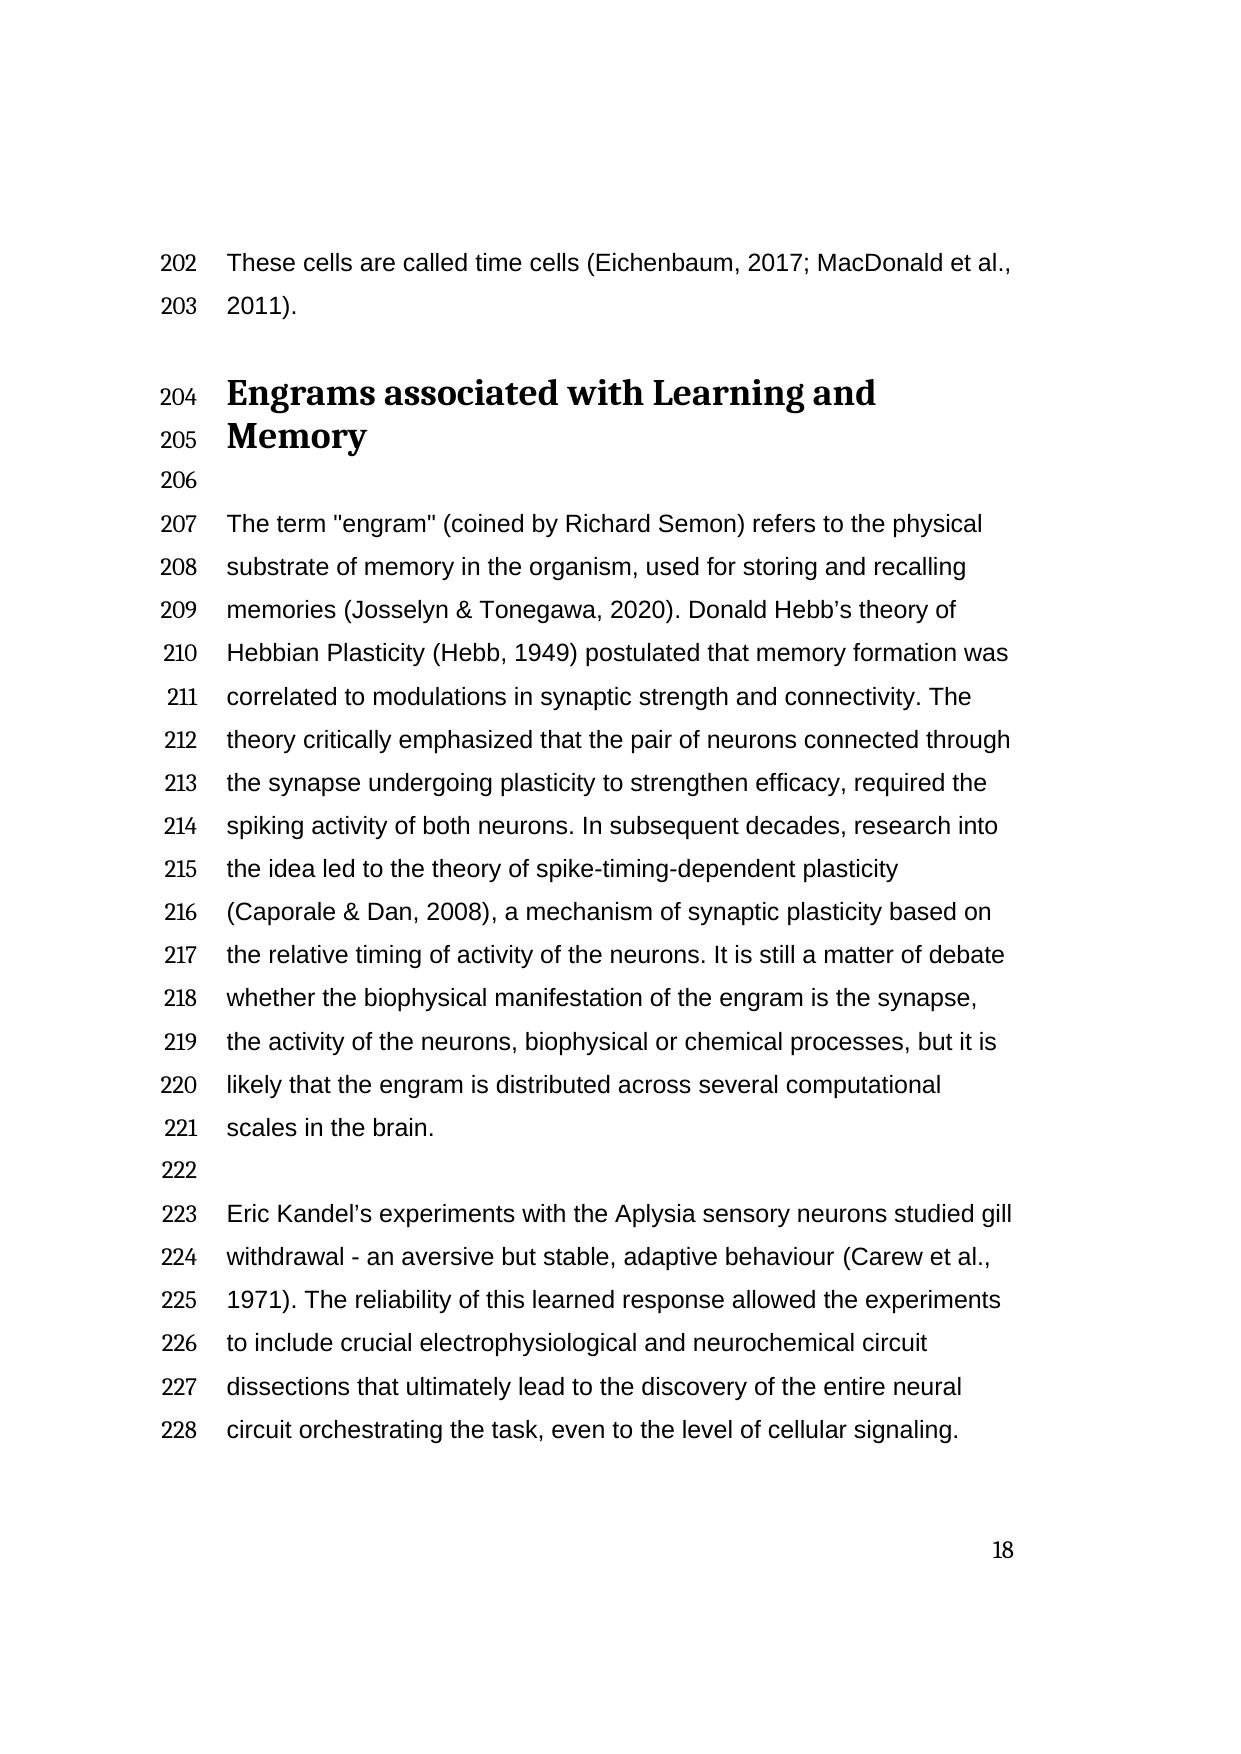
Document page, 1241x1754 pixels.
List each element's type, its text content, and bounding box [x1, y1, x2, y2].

text The term "engram" (coined by Richard Semon) refers to the physical substrate of memory in the organism, used for storing and recalling memories (Josselyn & Tonegawa, 2020)⁠. Donald Hebb’s theory of Hebbian Plasticity (Hebb, 1949)⁠ postulated that memory formation was correlated to modulations in synaptic strength and connectivity. The theory critically emphasized that the pair of neurons connected through the synapse undergoing plasticity to strengthen efficacy, required the spiking activity of both neurons. In subsequent decades, research into the idea led to the theory of spike-timing-dependent plasticity (Caporale & Dan, 2008)⁠, a mechanism of synaptic plasticity based on the relative timing of activity of the neurons. It is still a matter of debate whether the biophysical manifestation of the engram is the synapse, the activity of the neurons, biophysical or chemical processes, but it is likely that the engram is distributed across several computational scales in the brain. [226, 509, 1014, 1142]
text These cells are called time cells (Eichenbaum, 2017; MacDonald et al., 2011)⁠. [226, 248, 1014, 319]
text Eric Kandel’s experiments with the Aplysia sensory neurons studied gill withdrawal - an aversive but stable, adaptive behaviour (Carew et al., 1971)⁠. The reliability of this learned response allowed the experiments to include crucial electrophysiological and neurochemical circuit dissections that ultimately lead to the discovery of the entire neural circuit orchestrating the task, even to the level of cellular signaling. [226, 1199, 1014, 1443]
subtitle Engrams associated with Learning and Memory [226, 371, 1014, 458]
